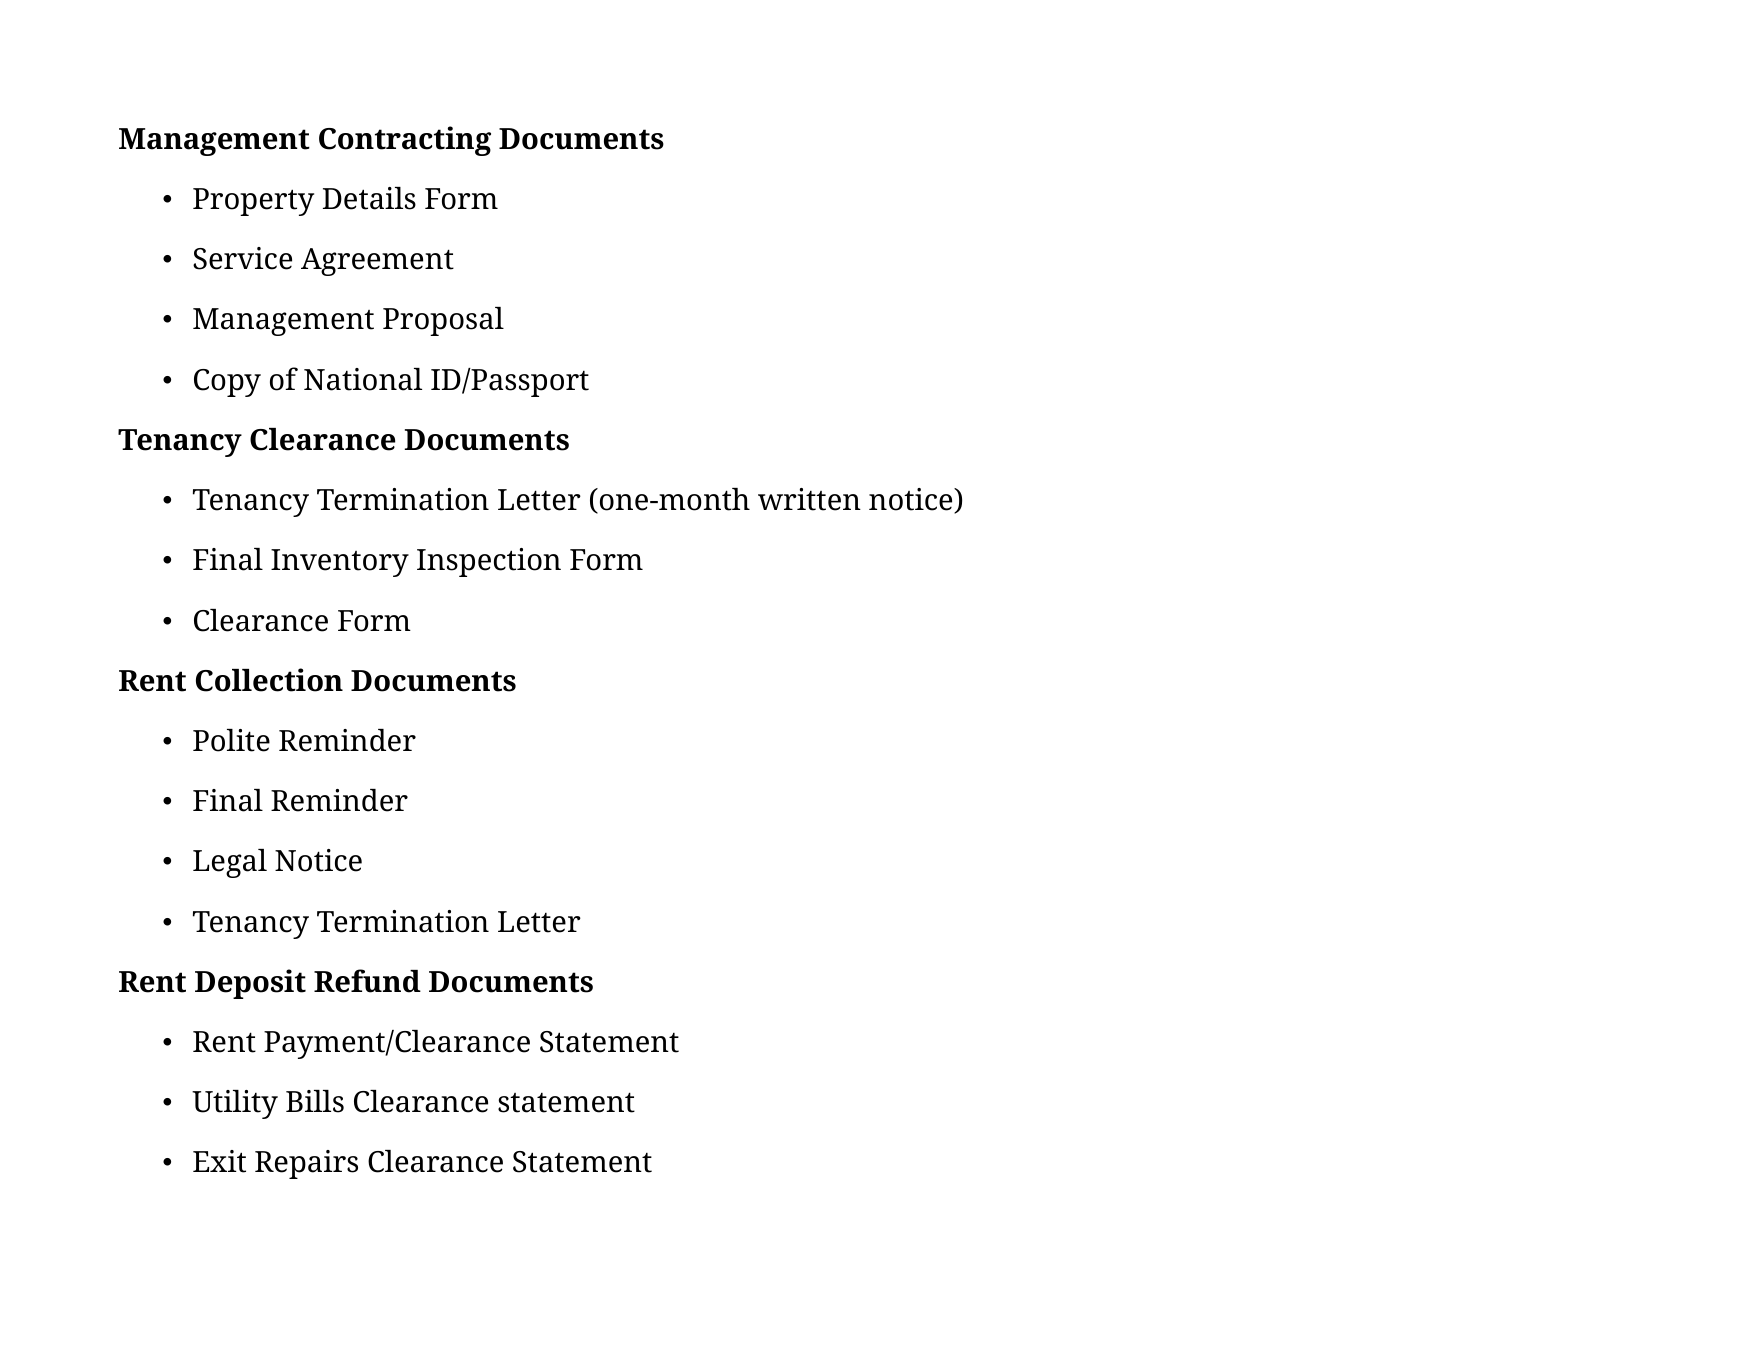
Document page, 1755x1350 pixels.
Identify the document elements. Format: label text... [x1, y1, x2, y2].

list Copy of National ID/Passport [162, 359, 1637, 399]
list Rent Payment/Clearance Statement [162, 1021, 1637, 1061]
text Tenancy Clearance Documents [118, 419, 1637, 459]
list Management Proposal [162, 299, 1637, 338]
list Final Inventory Inspection Form [162, 539, 1637, 579]
list Property Details Form [162, 178, 1637, 218]
list Legal Notice [162, 841, 1637, 880]
list Polite Reminder [162, 720, 1637, 760]
list Clearance Form [162, 600, 1637, 639]
text Rent Collection Documents [118, 660, 1637, 700]
text Management Contracting Documents [118, 118, 1637, 158]
list Service Agreement [162, 238, 1637, 278]
text Rent Deposit Refund Documents [118, 961, 1637, 1001]
list Tenancy Termination Letter (one-month written notice) [162, 479, 1637, 519]
list Utility Bills Clearance statement [162, 1081, 1637, 1121]
list Final Reminder [162, 780, 1637, 820]
list Tenancy Termination Letter [162, 901, 1637, 941]
list Exit Repairs Clearance Statement [162, 1142, 1637, 1181]
